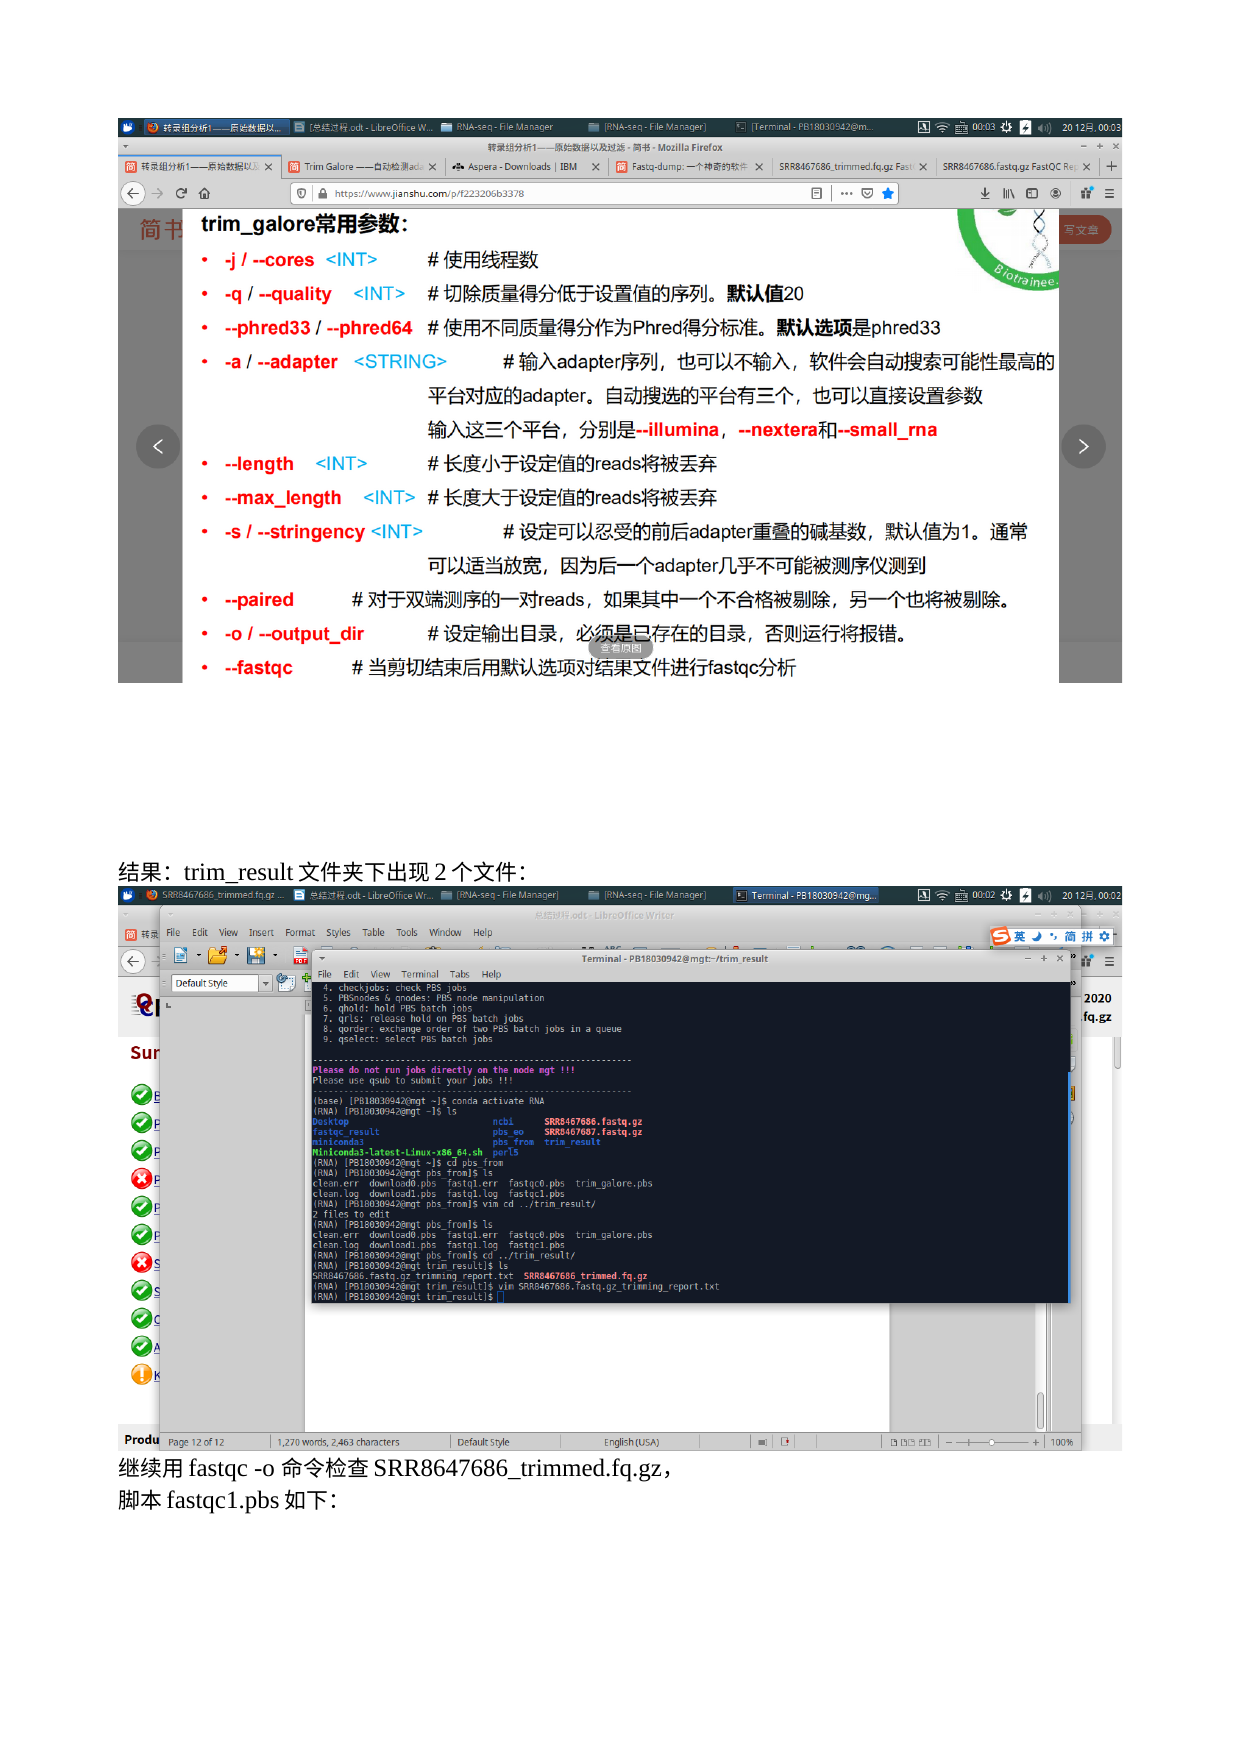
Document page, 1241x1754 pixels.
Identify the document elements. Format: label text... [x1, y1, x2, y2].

picture [118, 886, 1123, 1451]
text 脚本fastqc1.pbs如下： [118, 1483, 1122, 1514]
text 继续用fastqc -o 命令检查SRR8647686_trimmed.fq.gz， [118, 1451, 1122, 1483]
picture [118, 118, 1123, 683]
text 结果：trim_result文件夹下出现2个文件： [118, 855, 1122, 886]
